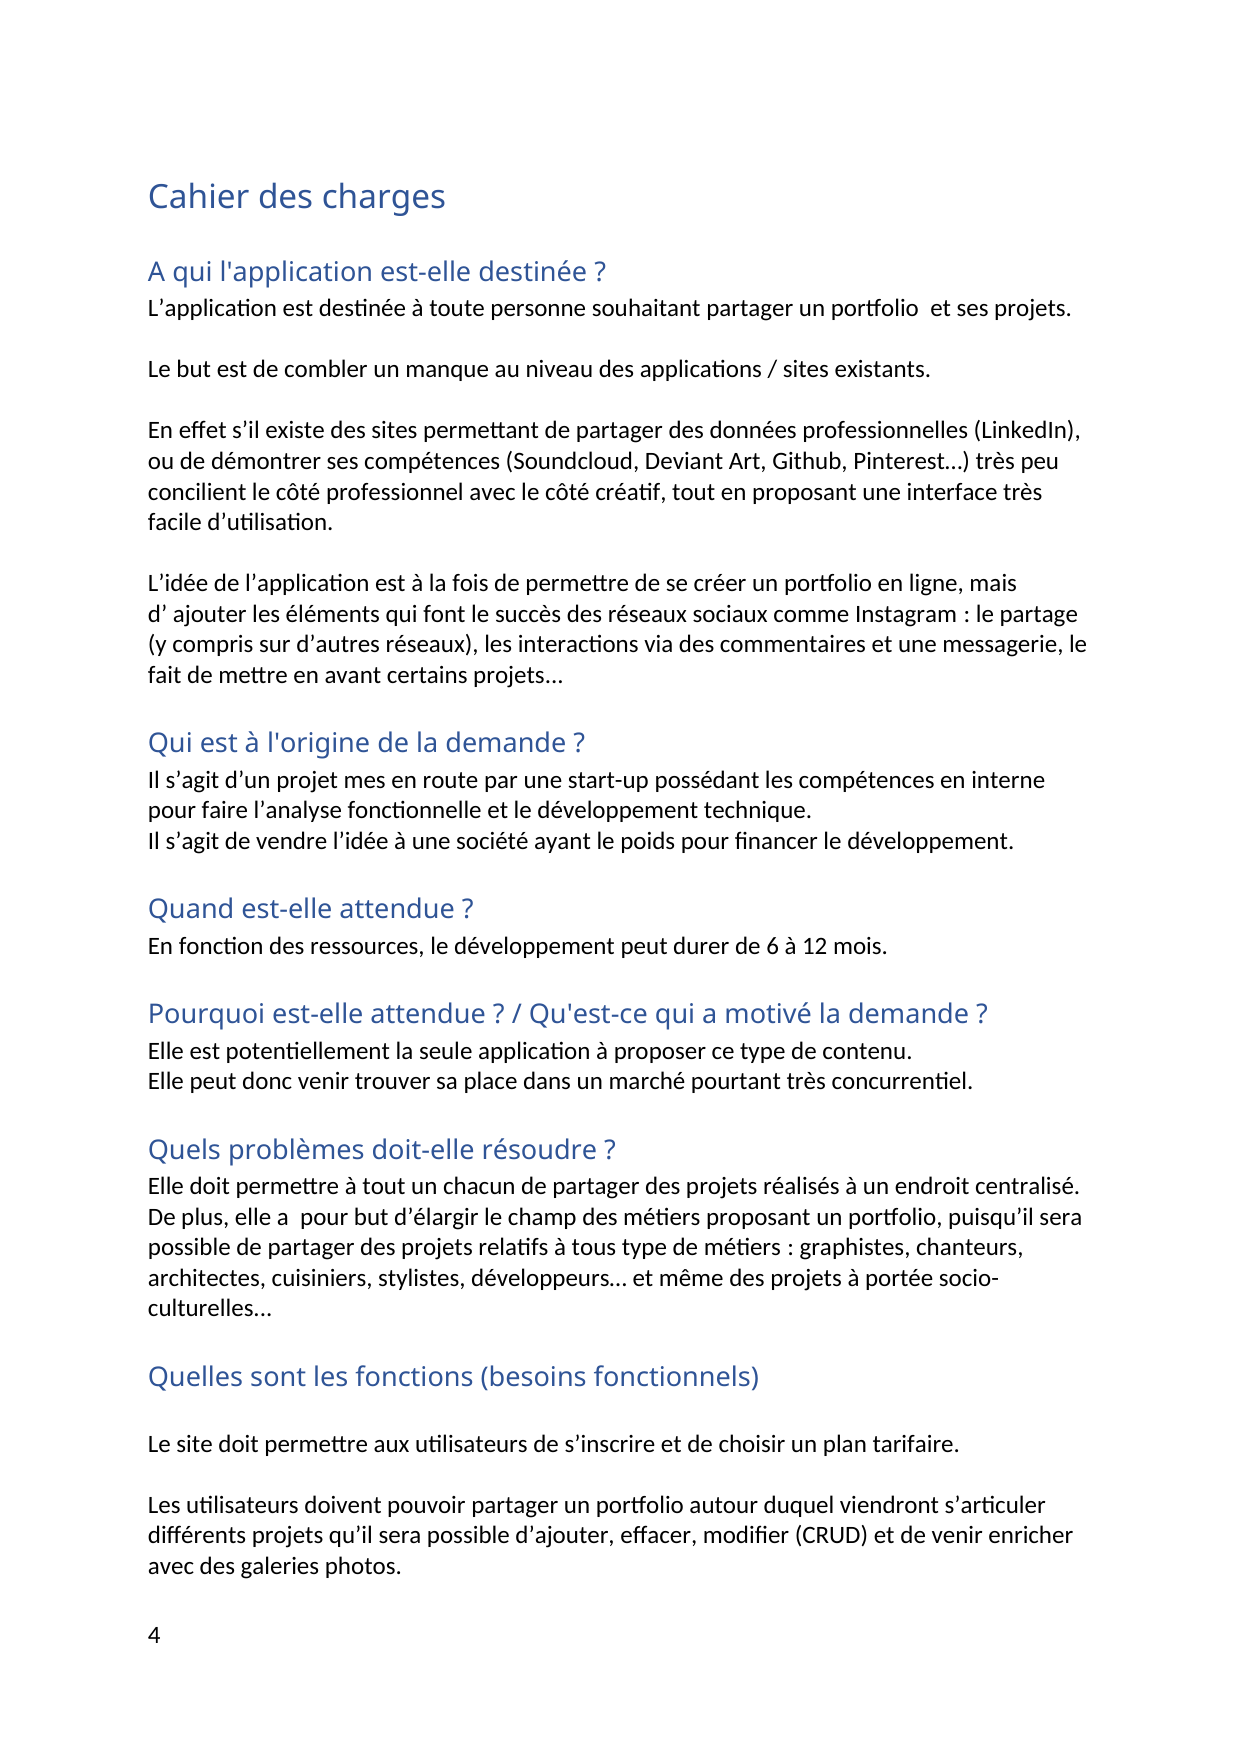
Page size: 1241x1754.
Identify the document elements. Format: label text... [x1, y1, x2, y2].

subtitle Quels problèmes doit-elle résoudre ? [148, 1131, 1093, 1167]
text Les utilisateurs doivent pouvoir partager un portfolio autour duquel viendront s’articuler différents projets qu’il sera possible d’ajouter, effacer, modifier (CRUD) et de venir enricher avec des galeries photos. [148, 1489, 1093, 1581]
subtitle Cahier des charges [148, 173, 1093, 218]
text En fonction des ressources, le développement peut durer de 6 à 12 mois. [148, 930, 1093, 960]
subtitle Pourquoi est-elle attendue ? / Qu'est-ce qui a motivé la demande ? [148, 995, 1093, 1032]
text Elle est potentiellement la seule application à proposer ce type de contenu. [148, 1035, 1093, 1065]
text Elle peut donc venir trouver sa place dans un marché pourtant très concurrentiel. [148, 1065, 1093, 1096]
text Le site doit permettre aux utilisateurs de s’inscrire et de choisir un plan tarifaire. [148, 1428, 1093, 1458]
subtitle Quelles sont les fonctions (besoins fonctionnels) [148, 1358, 1093, 1394]
text L’idée de l’application est à la fois de permettre de se créer un portfolio en ligne, mais d’ ajouter les éléments qui font le succès des réseaux sociaux comme Instagram : le partage (y compris sur d’autres réseaux), les interactions via des commentaires et une messagerie, le fait de mettre en avant certains projets... [148, 567, 1093, 689]
subtitle A qui l'application est-elle destinée ? [148, 253, 1093, 289]
text Le but est de combler un manque au niveau des applications / sites existants. [148, 353, 1093, 384]
subtitle Qui est à l'origine de la demande ? [148, 724, 1093, 761]
subtitle Quand est-elle attendue ? [148, 890, 1093, 927]
text Il s’agit de vendre l’idée à une société ayant le poids pour financer le développement. [148, 825, 1093, 855]
text En effet s’il existe des sites permettant de partager des données professionnelles (LinkedIn), ou de démontrer ses compétences (Soundcloud, Deviant Art, Github, Pinterest…) très peu concilient le côté professionnel avec le côté créatif, tout en proposant une interface très facile d’utilisation. [148, 414, 1093, 537]
text Il s’agit d’un projet mes en route par une start-up possédant les compétences en interne pour faire l’analyse fonctionnelle et le développement technique. [148, 764, 1093, 825]
text De plus, elle a pour but d’élargir le champ des métiers proposant un portfolio, puisqu’il sera possible de partager des projets relatifs à tous type de métiers : graphistes, chanteurs, architectes, cuisiniers, stylistes, développeurs… et même des projets à portée socio-culturelles... [148, 1201, 1093, 1323]
text Elle doit permettre à tout un chacun de partager des projets réalisés à un endroit centralisé. [148, 1170, 1093, 1201]
text L’application est destinée à toute personne souhaitant partager un portfolio et ses projets. [148, 292, 1093, 323]
